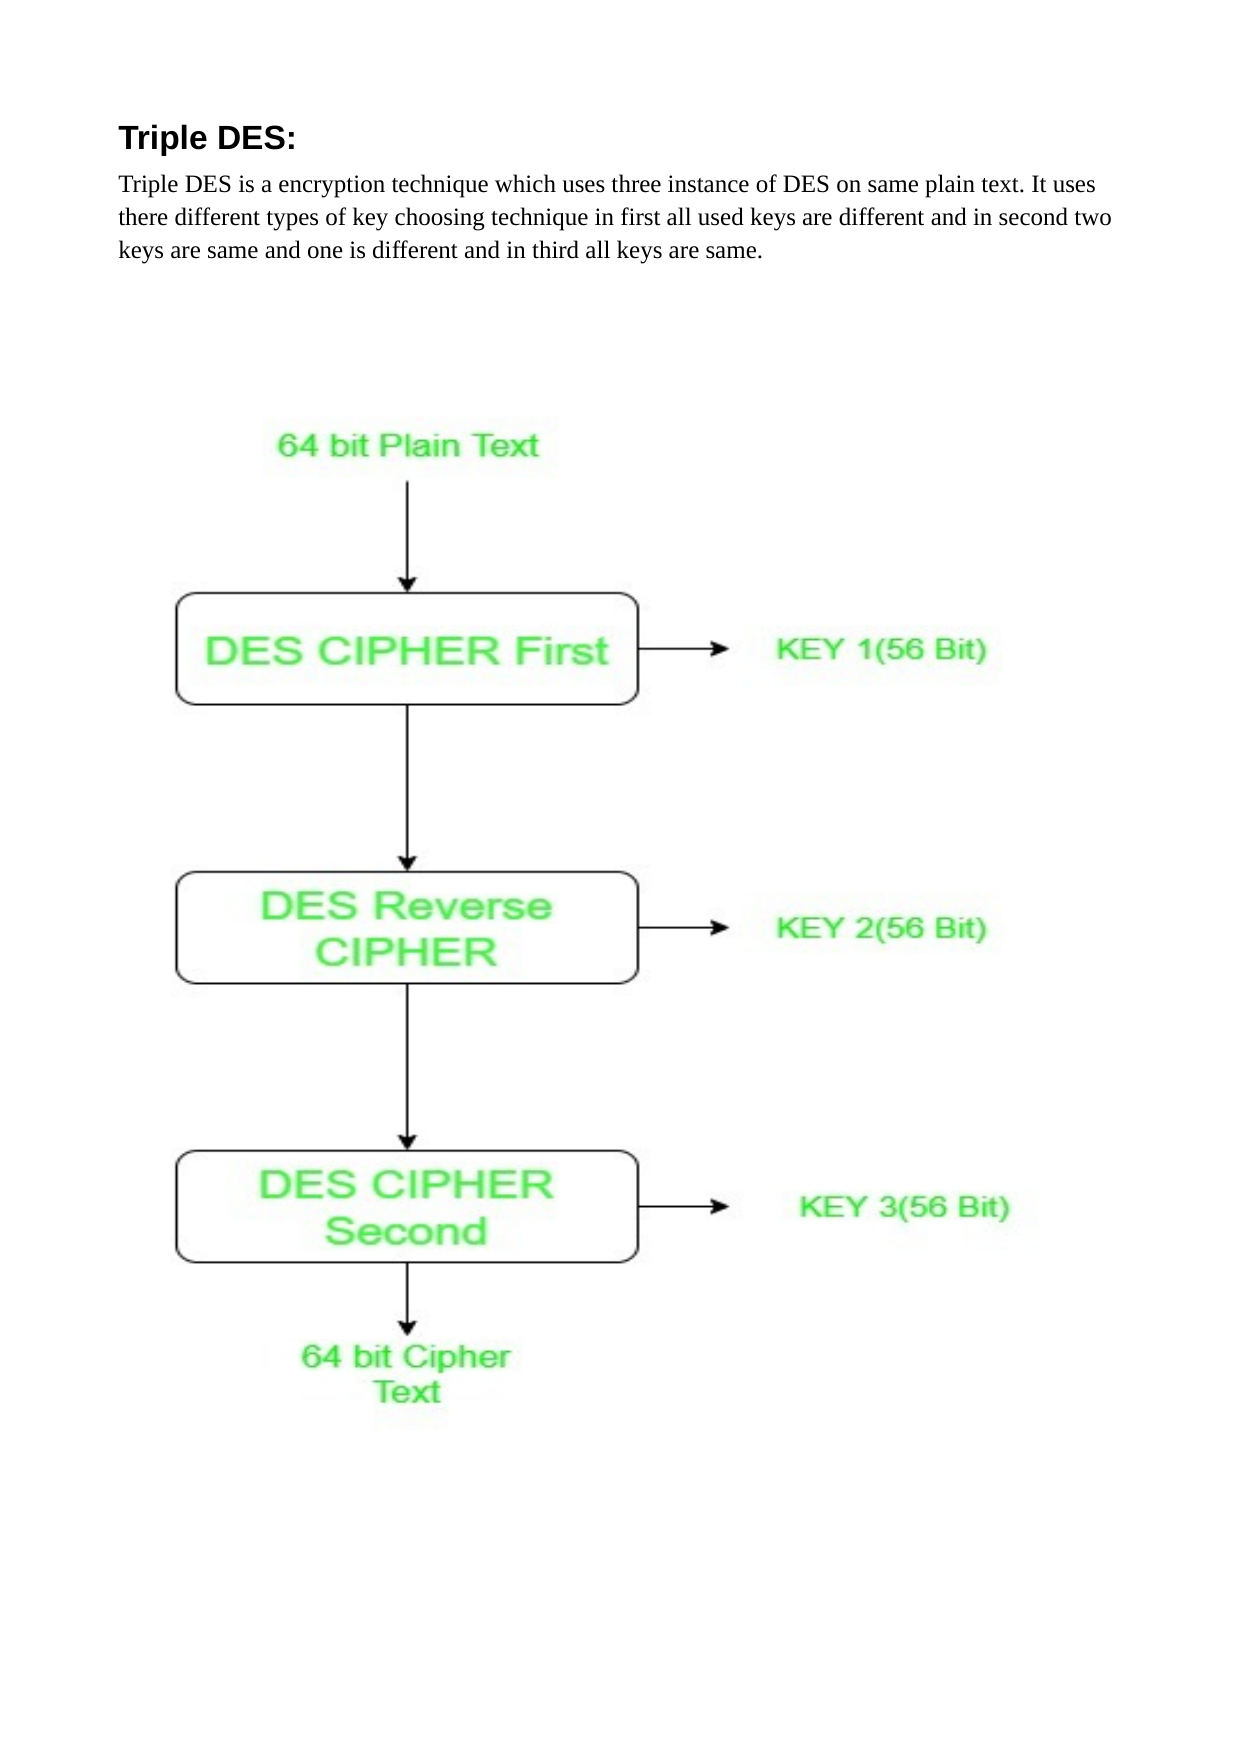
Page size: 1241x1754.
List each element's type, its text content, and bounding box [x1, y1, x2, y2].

text Triple DES is a encryption technique which uses three instance of DES on same plain text. It uses there different types of key choosing technique in first all used keys are different and in second two keys are same and one is different and in third all keys are same. [118, 169, 1122, 264]
subtitle Triple DES: [118, 118, 1122, 157]
picture [153, 388, 1078, 1431]
